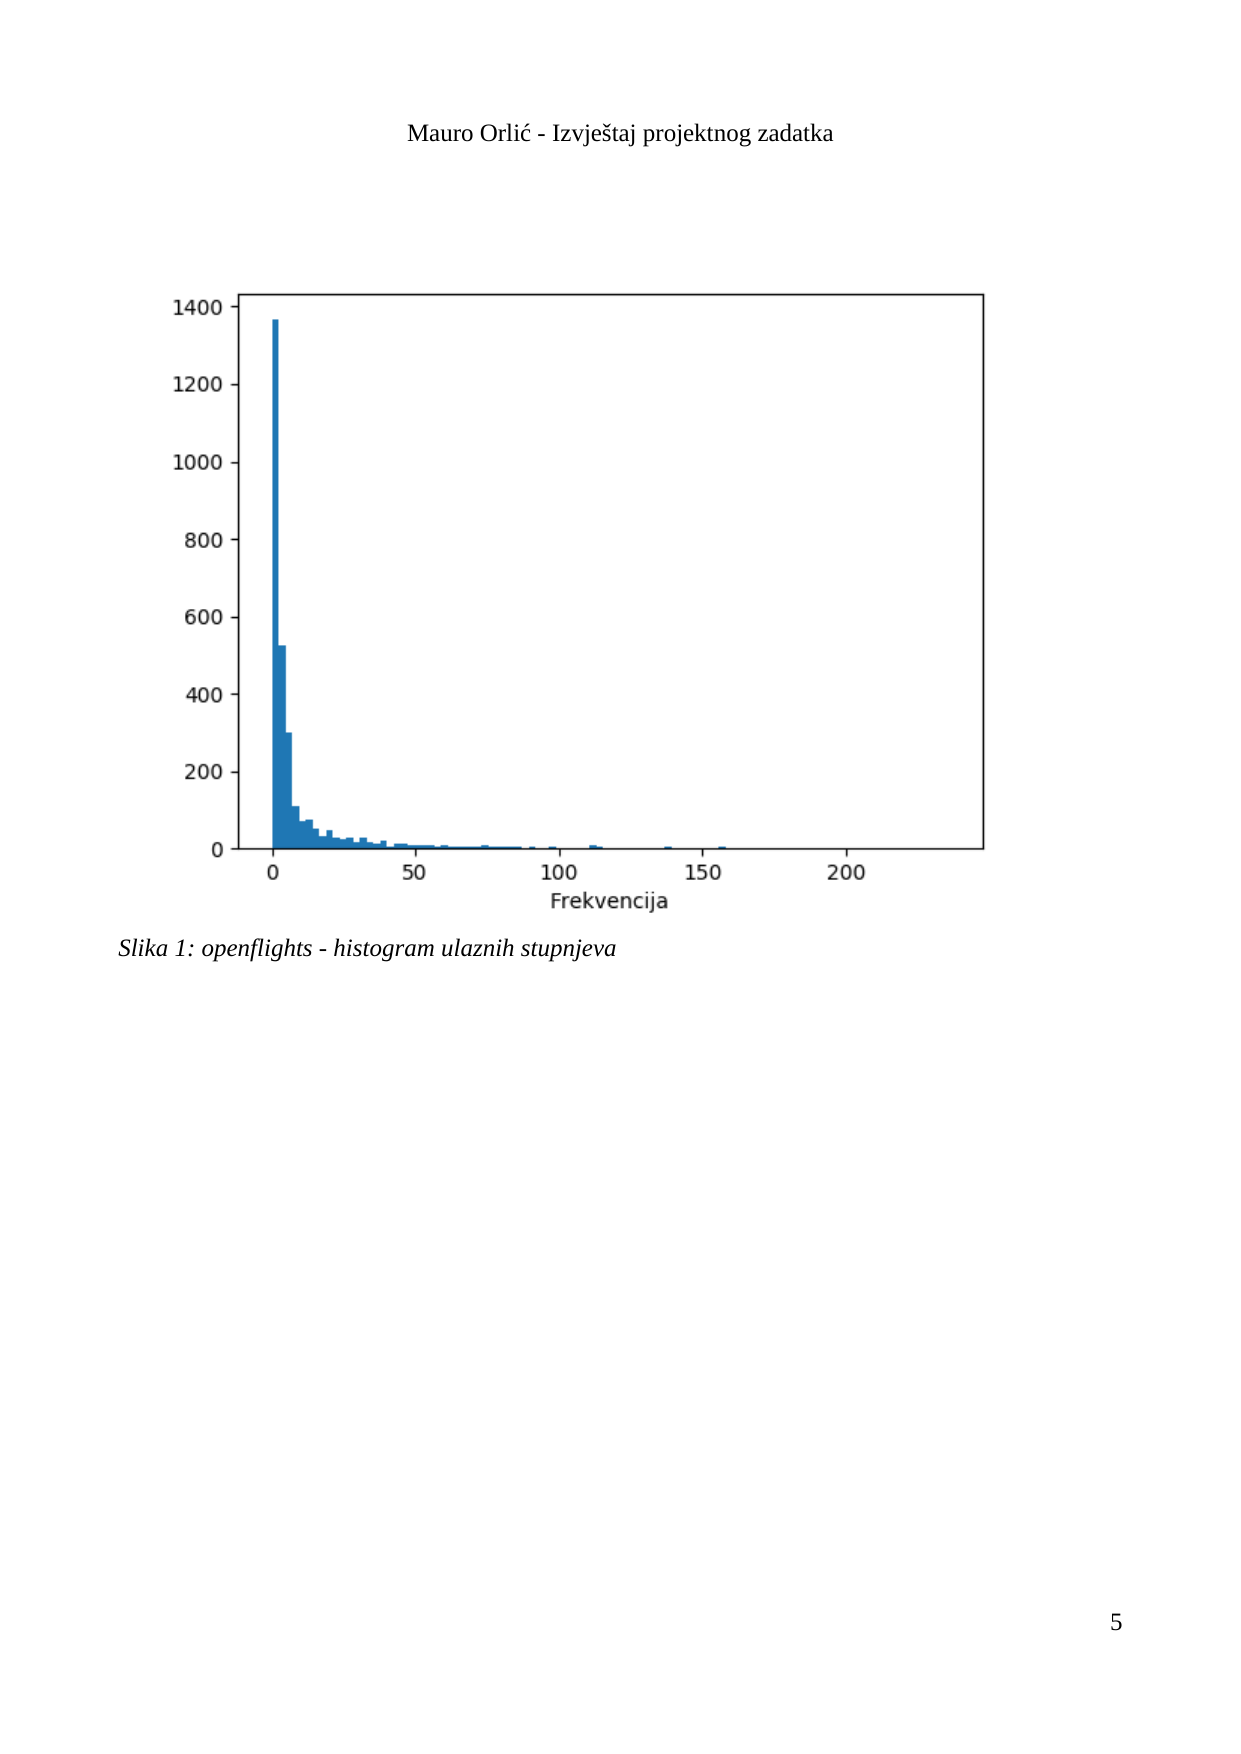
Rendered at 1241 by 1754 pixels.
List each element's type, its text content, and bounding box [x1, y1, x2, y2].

text Slika 1: openflights - histogram ulaznih stupnjeva [118, 928, 1078, 962]
picture [118, 207, 1079, 928]
